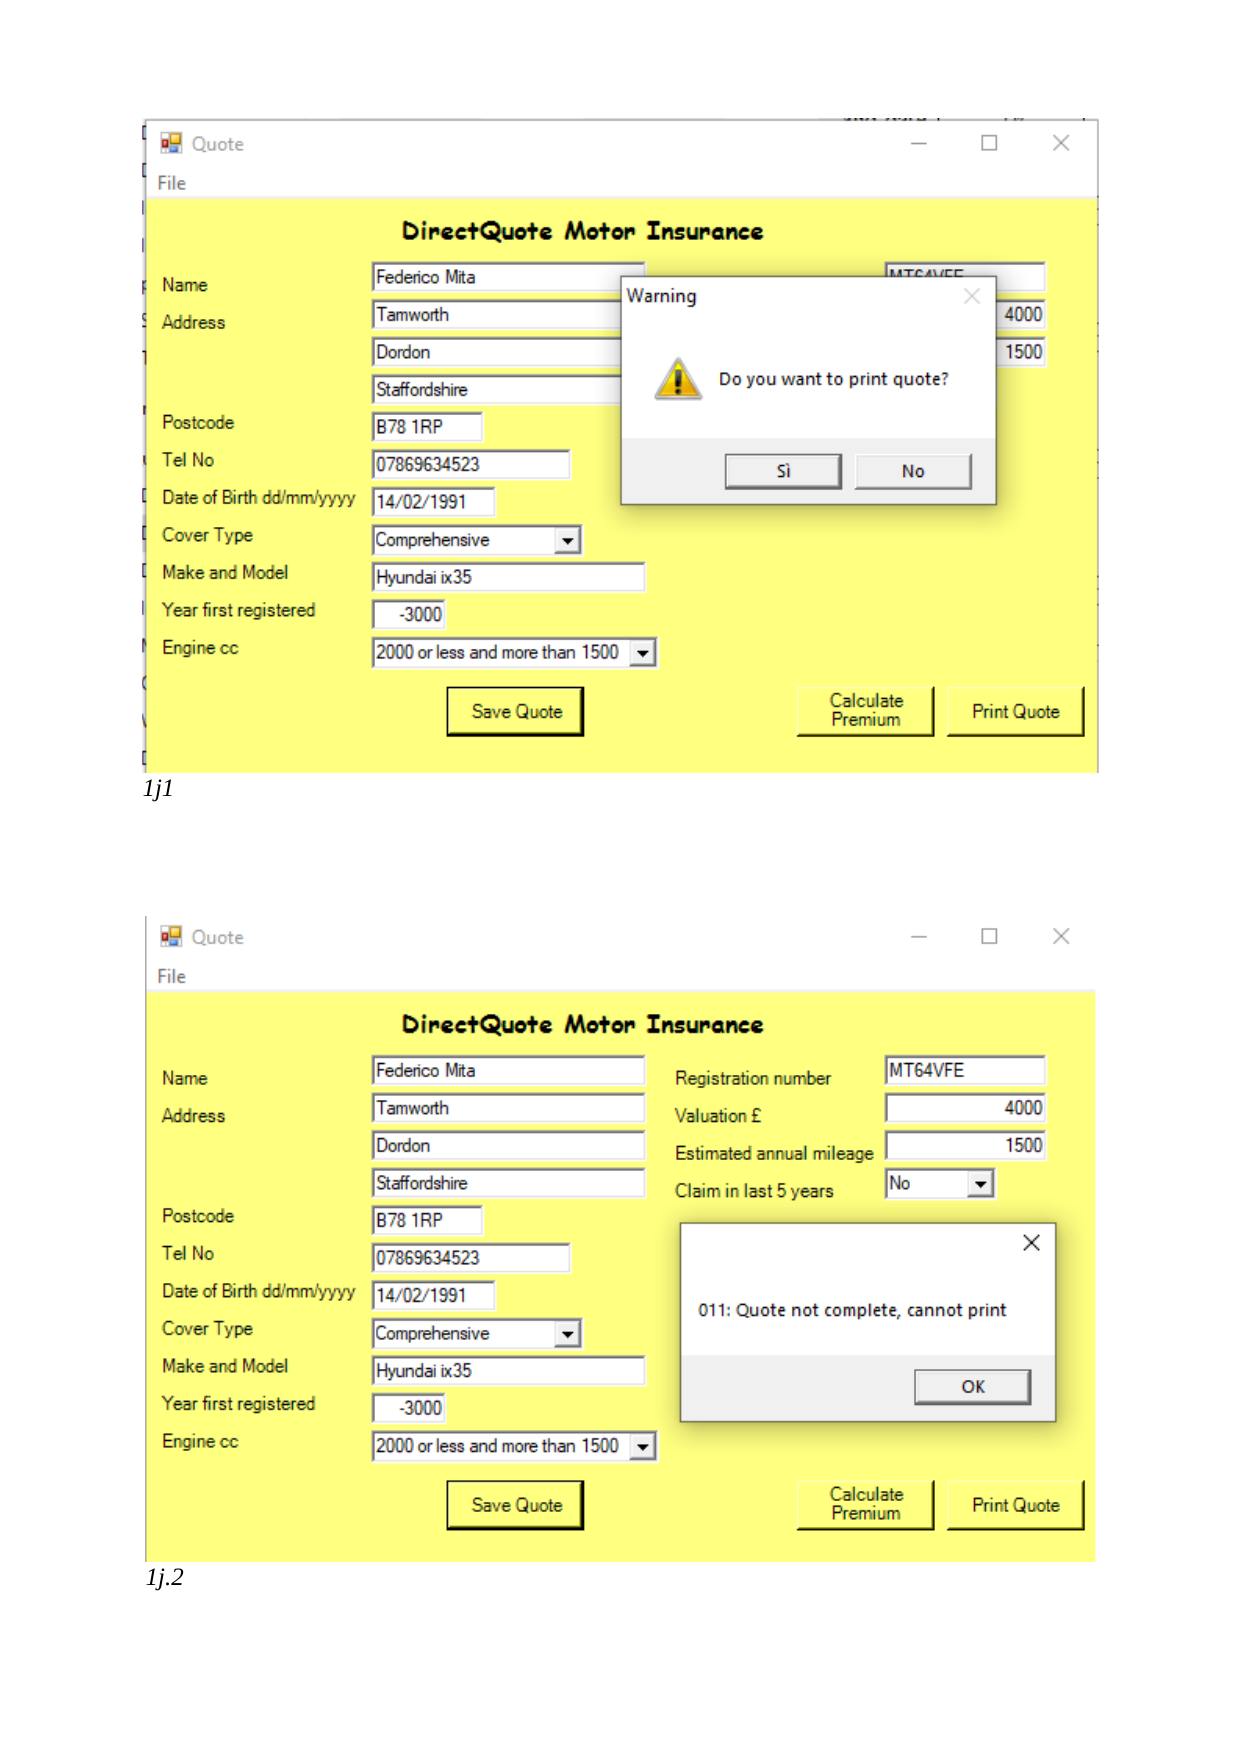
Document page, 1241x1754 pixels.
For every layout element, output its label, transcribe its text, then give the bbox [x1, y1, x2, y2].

text 1j1 [142, 773, 1099, 802]
picture [145, 916, 1096, 1562]
text 1j.2 [145, 1562, 1096, 1591]
picture [142, 118, 1099, 773]
